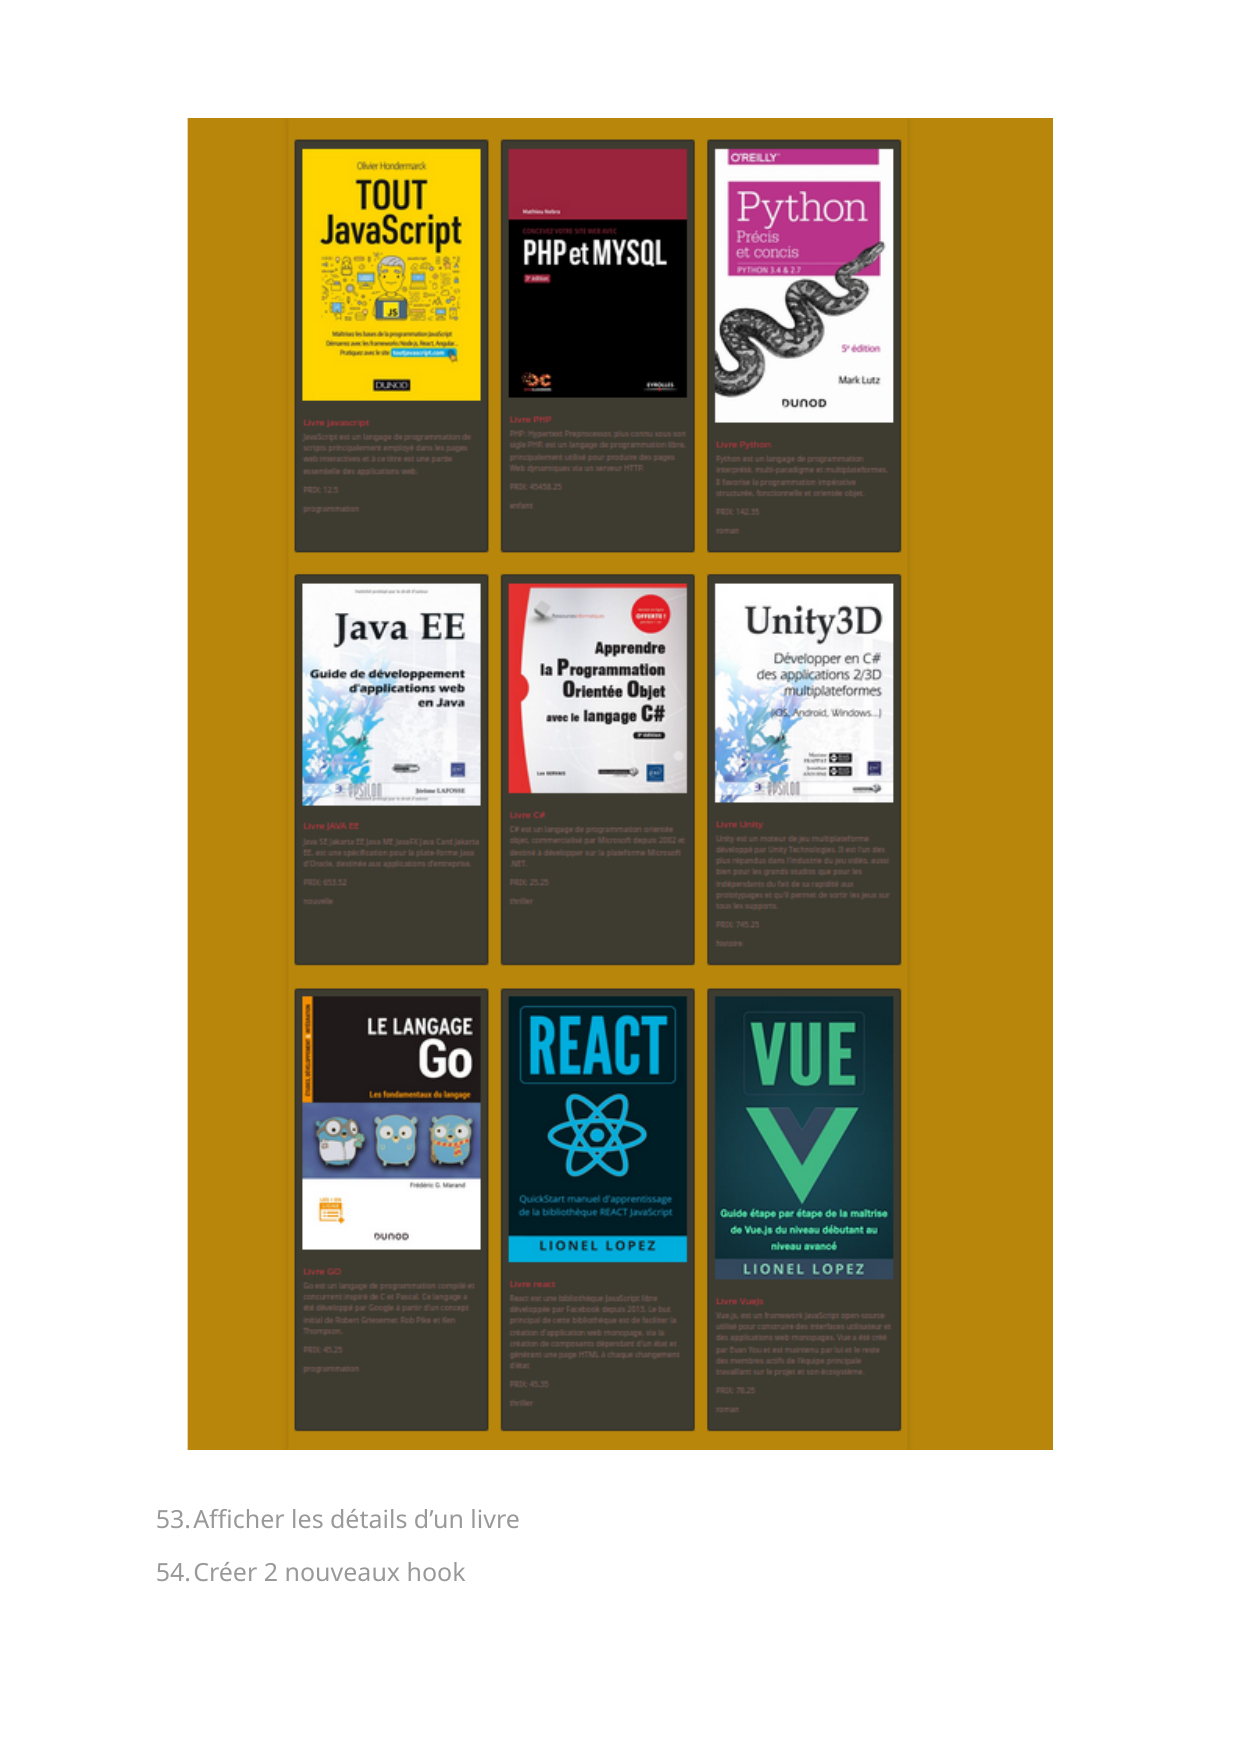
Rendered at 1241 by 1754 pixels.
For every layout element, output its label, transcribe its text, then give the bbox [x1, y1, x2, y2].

picture [187, 118, 1053, 1450]
list Créer 2 nouveaux hook [156, 1555, 1122, 1589]
list Afficher les détails d’un livre [156, 1501, 1122, 1535]
